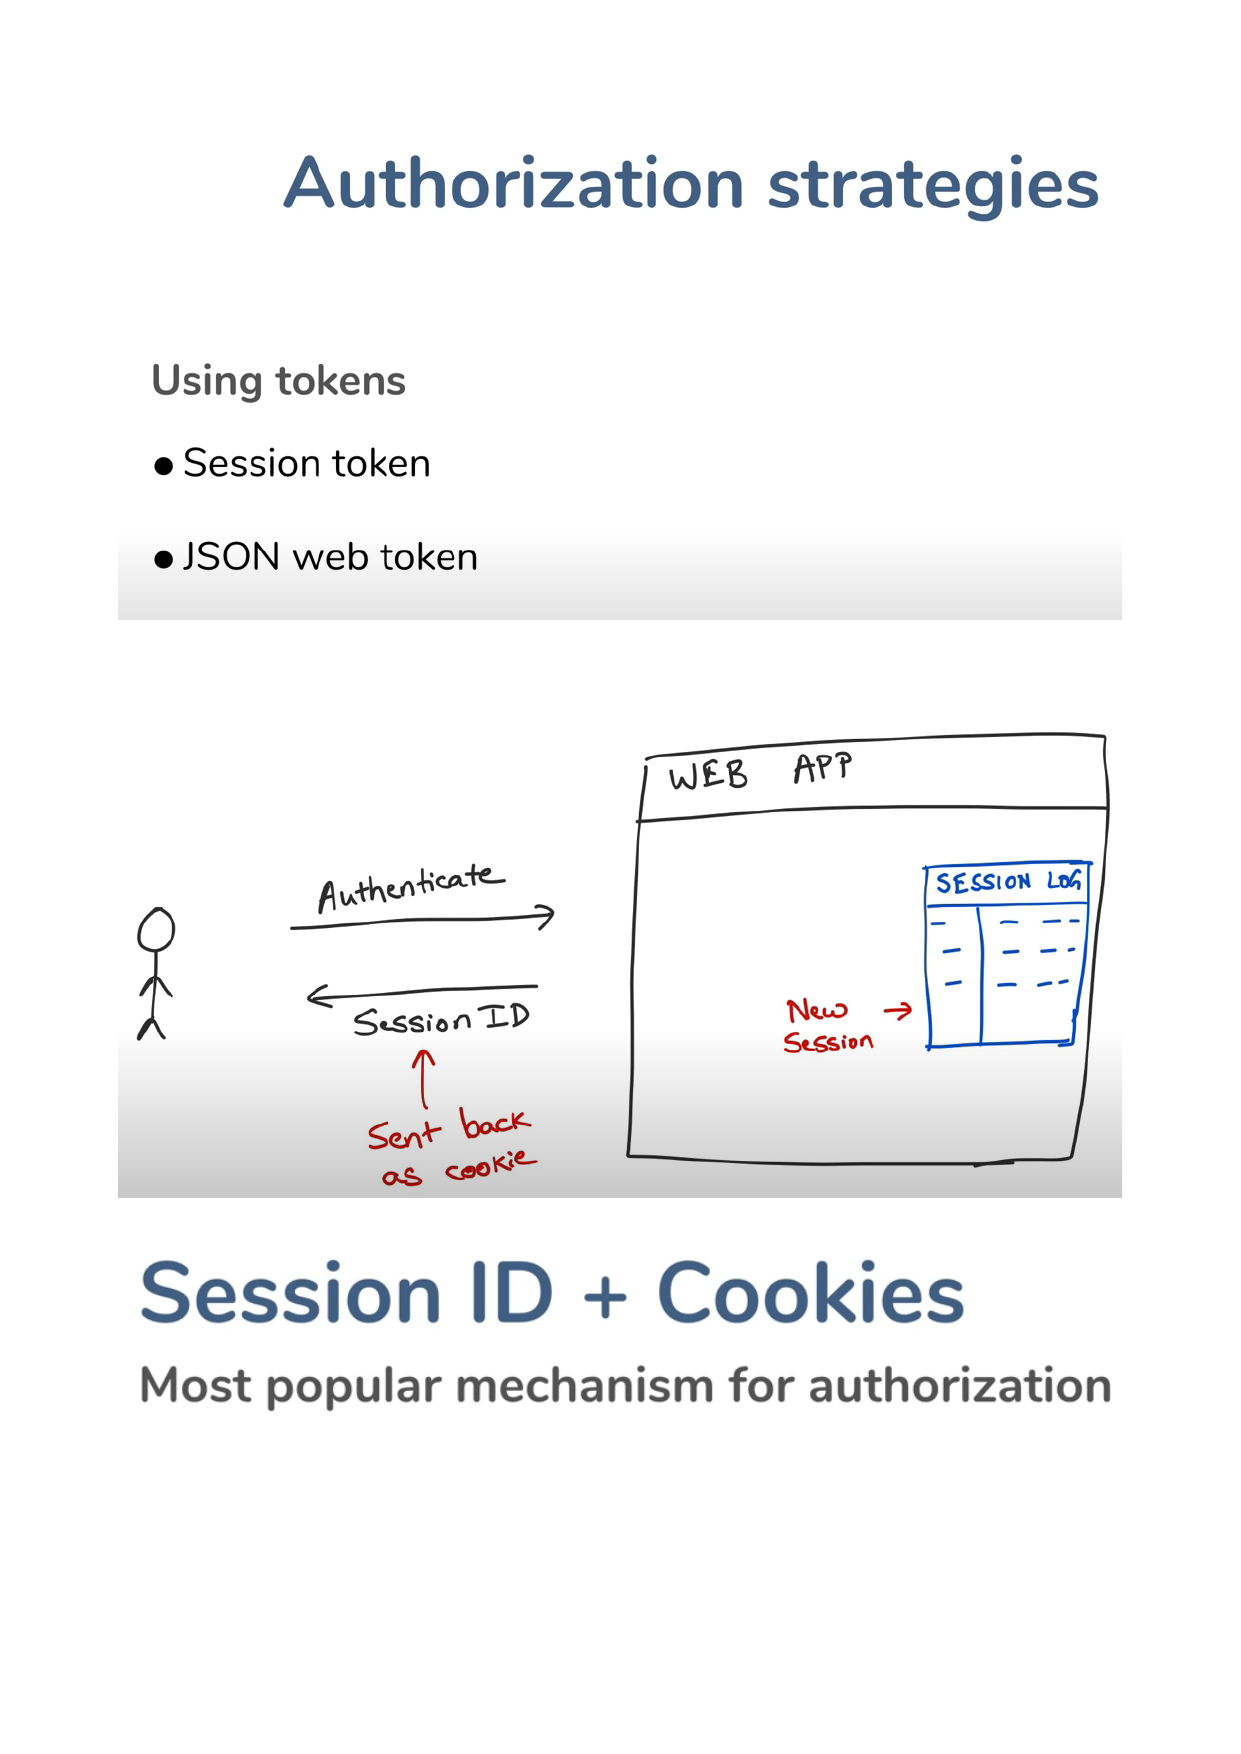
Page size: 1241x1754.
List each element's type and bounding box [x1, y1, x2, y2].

picture [118, 137, 1123, 620]
picture [118, 720, 1123, 1198]
picture [121, 1245, 1126, 1428]
